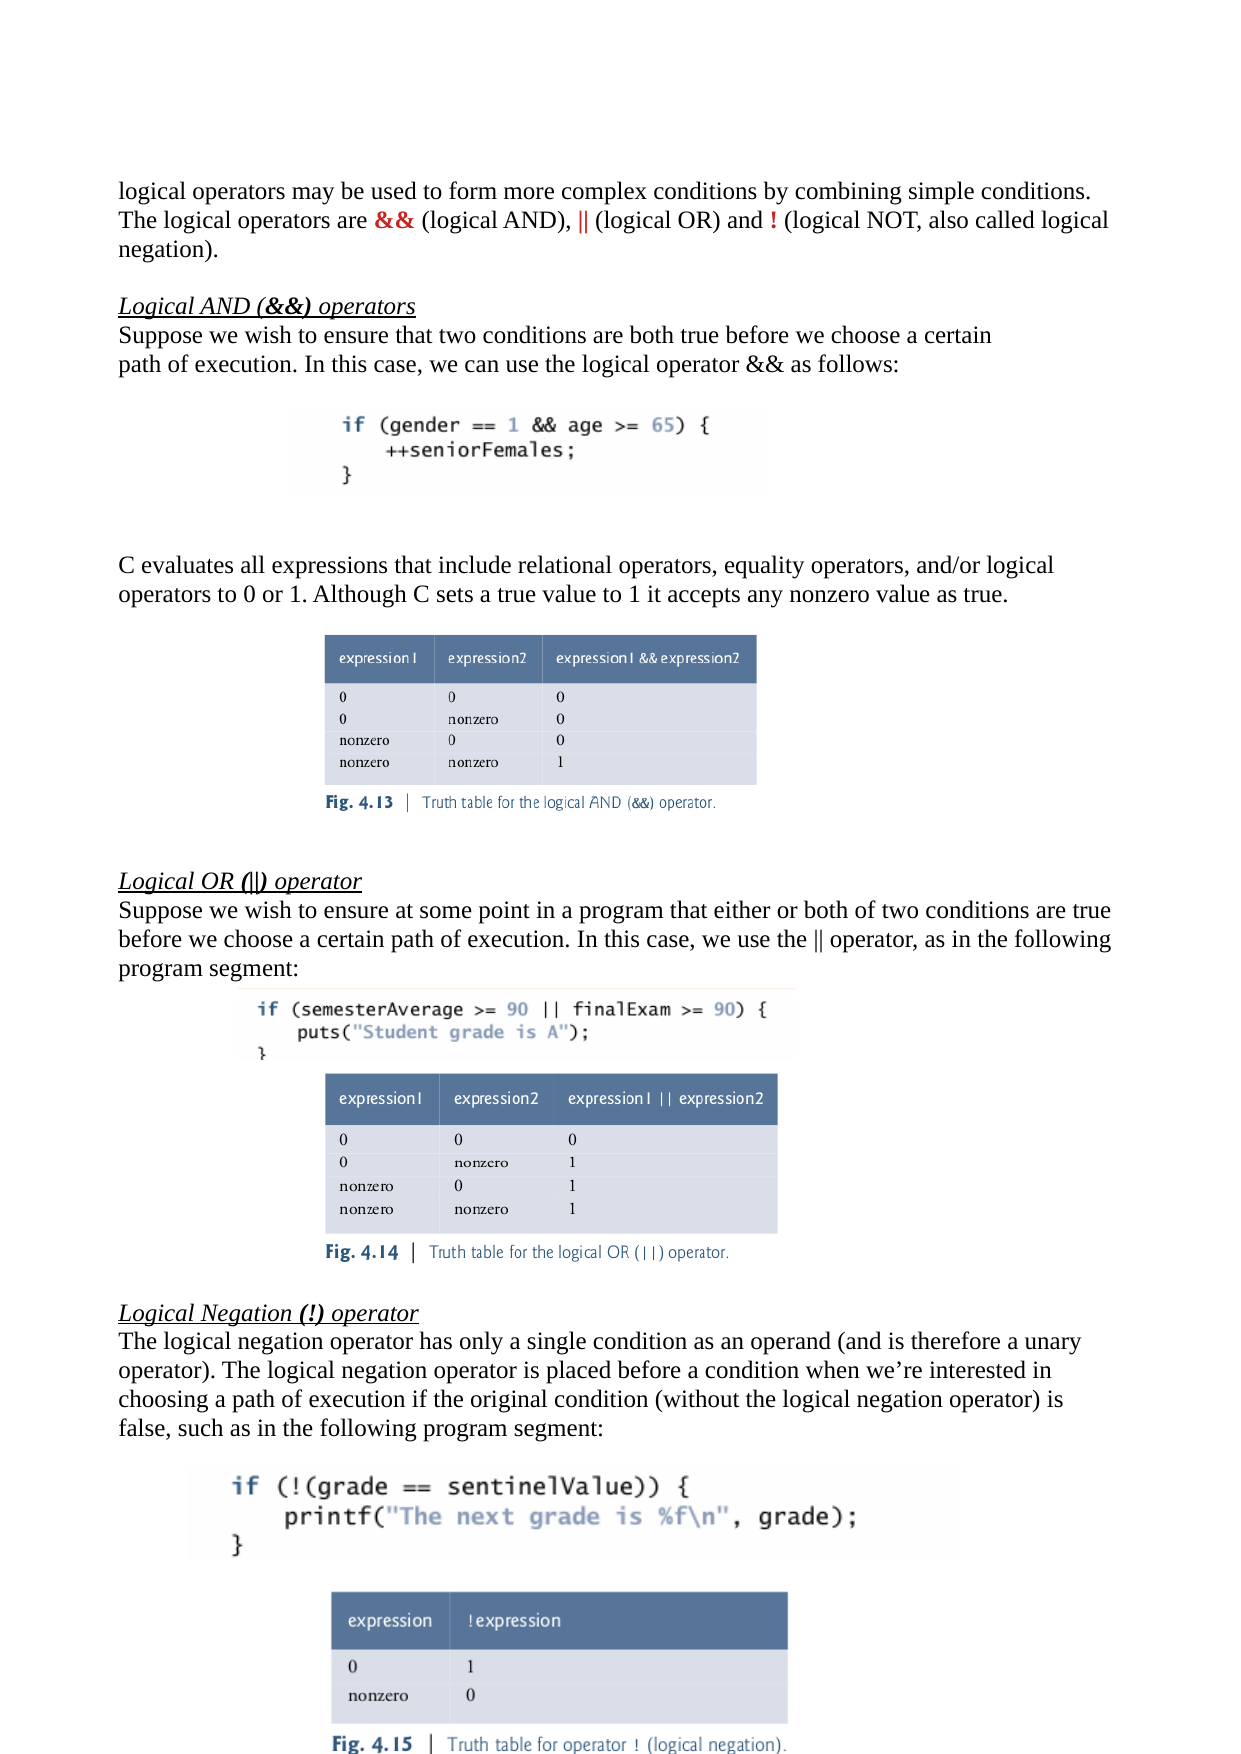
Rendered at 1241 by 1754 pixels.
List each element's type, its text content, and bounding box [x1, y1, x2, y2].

text Logical OR (||) operator [118, 866, 1122, 895]
picture [188, 1464, 955, 1560]
picture [367, 627, 767, 818]
picture [399, 1579, 797, 1754]
picture [290, 403, 749, 496]
text logical operators may be used to form more complex conditions by combining simple conditions. The logical operators are && (logical AND), || (logical OR) and ! (logical NOT, also called logical negation). [118, 176, 1122, 263]
text Logical AND (&&) operators [118, 291, 1122, 320]
picture [360, 1071, 780, 1269]
text C evaluates all expressions that include relational operators, equality operators, and/or logical operators to 0 or 1. Although C sets a true value to 1 it accepts any nonzero value as true. [118, 550, 1122, 608]
text path of execution. In this case, we can use the logical operator && as follows: [118, 349, 1122, 378]
text The logical negation operator has only a single condition as an operand (and is therefore a unary operator). The logical negation operator is placed before a condition when we’re interested in choosing a path of execution if the original condition (without the logical negation operator) is false, such as in the following program segment: [118, 1326, 1122, 1441]
picture [238, 988, 796, 1060]
text Suppose we wish to ensure at some point in a program that either or both of two conditions are true before we choose a certain path of execution. In this case, we use the || operator, as in the following program segment: [118, 895, 1122, 981]
text Logical Negation (!) operator [118, 1298, 1122, 1326]
text Suppose we wish to ensure that two conditions are both true before we choose a certain [118, 320, 1122, 349]
